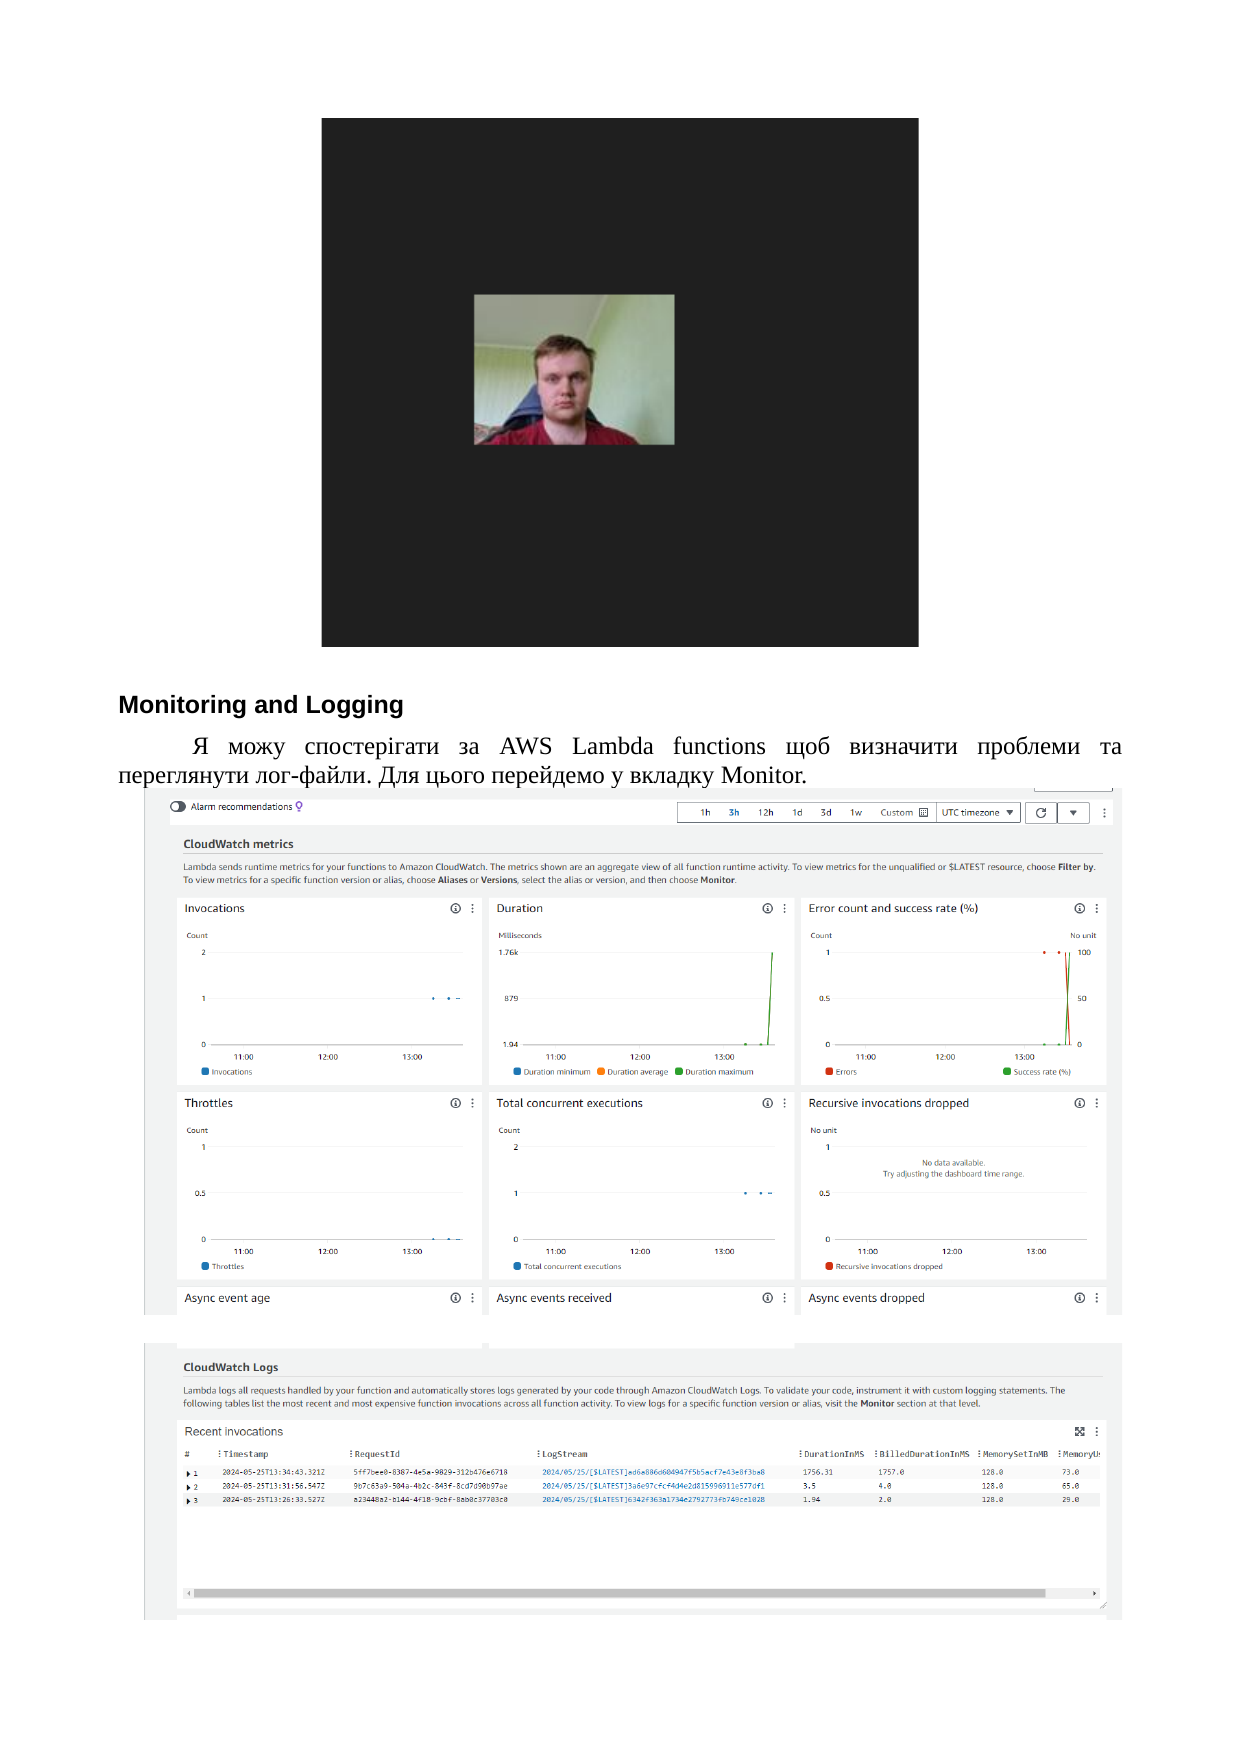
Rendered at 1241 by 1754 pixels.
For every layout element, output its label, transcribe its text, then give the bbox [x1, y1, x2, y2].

picture [321, 118, 919, 647]
picture [118, 1343, 1123, 1620]
picture [118, 788, 1123, 1315]
text Я можу спостерігати за AWS Lambda functions щоб визначити проблеми та переглянути лог-файли. Для цього перейдемо у вкладку Monitor. [118, 731, 1122, 788]
subtitle Monitoring and Logging [118, 690, 1122, 718]
